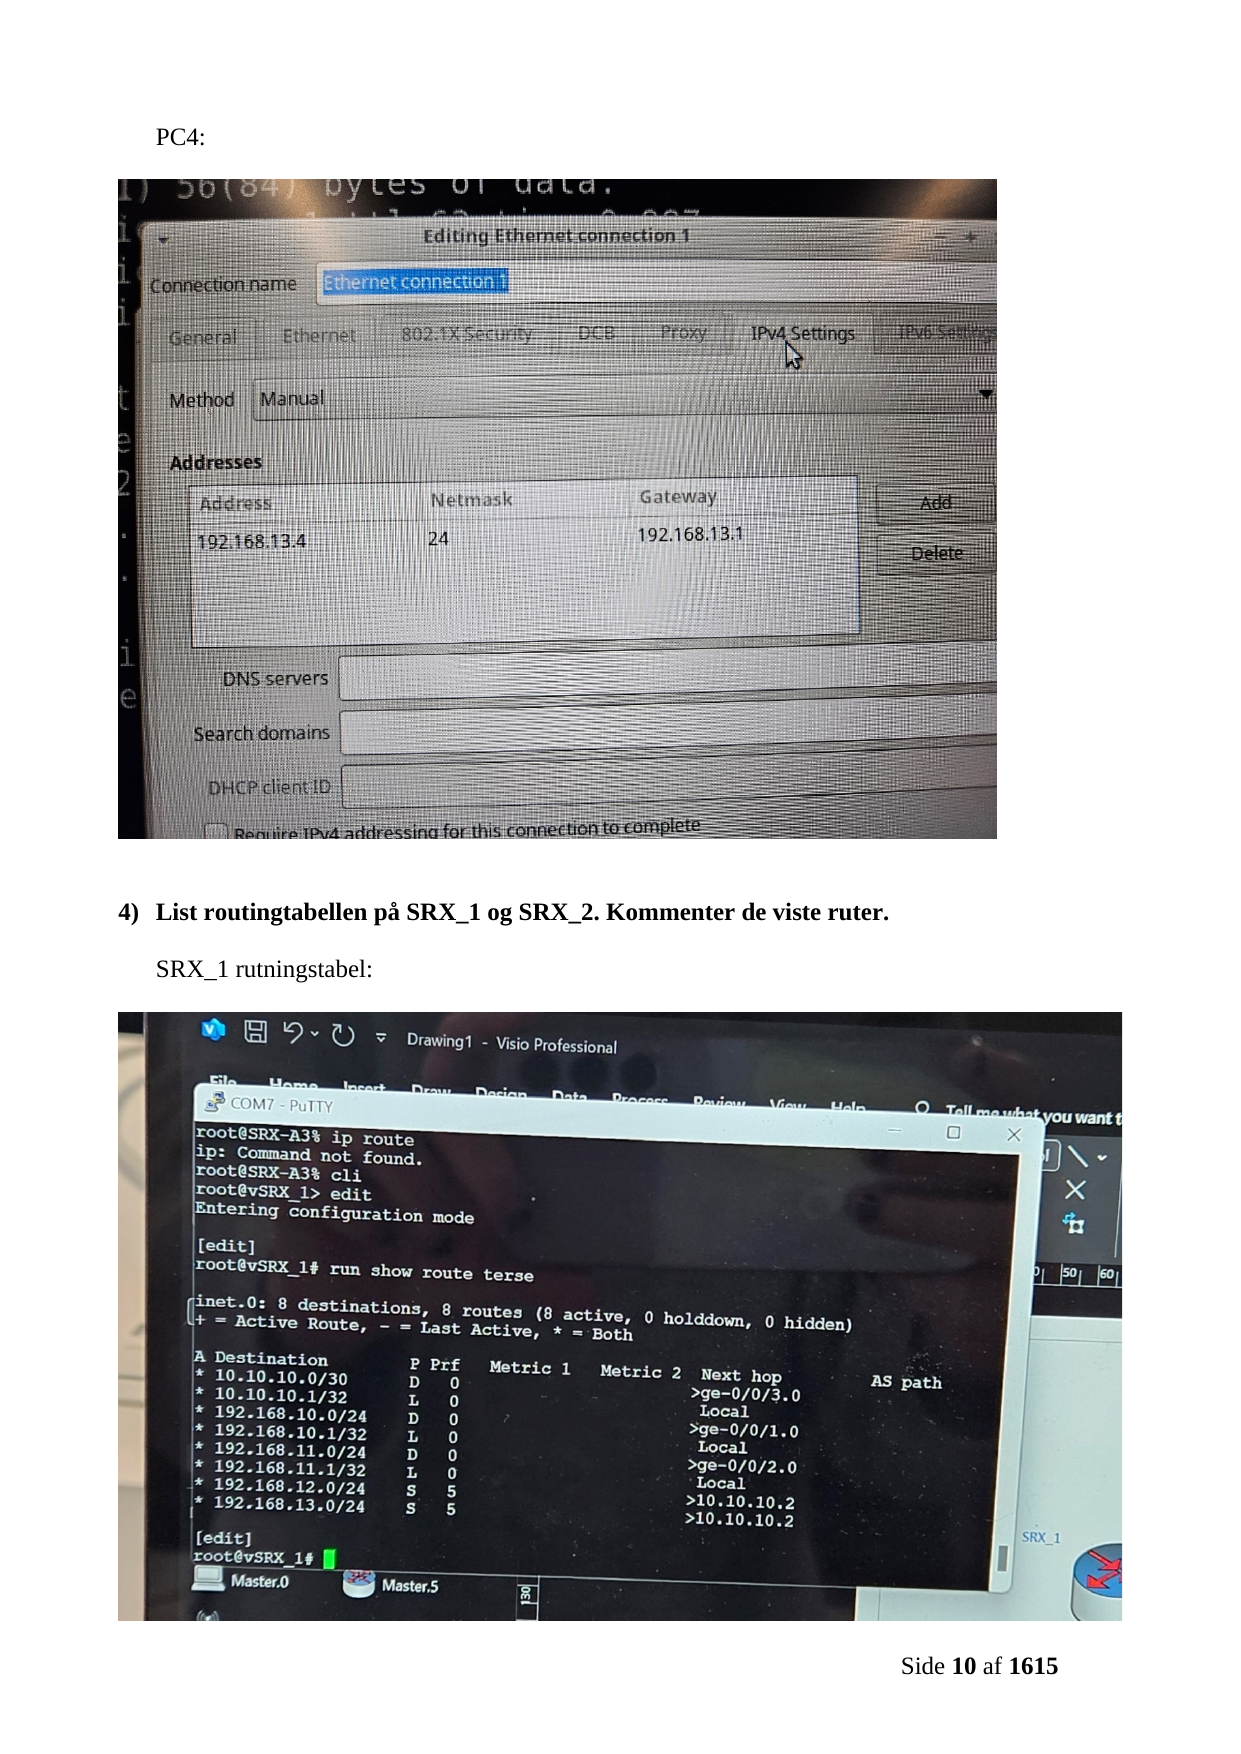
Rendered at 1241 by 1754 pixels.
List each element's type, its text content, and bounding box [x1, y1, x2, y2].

list PC4: [156, 122, 1122, 151]
list SRX_1 rutningstabel: [156, 954, 1122, 983]
picture [118, 1012, 1123, 1621]
list List routingtabellen på SRX_1 og SRX_2. Kommenter de viste ruter. [118, 897, 1122, 926]
picture [118, 179, 997, 839]
